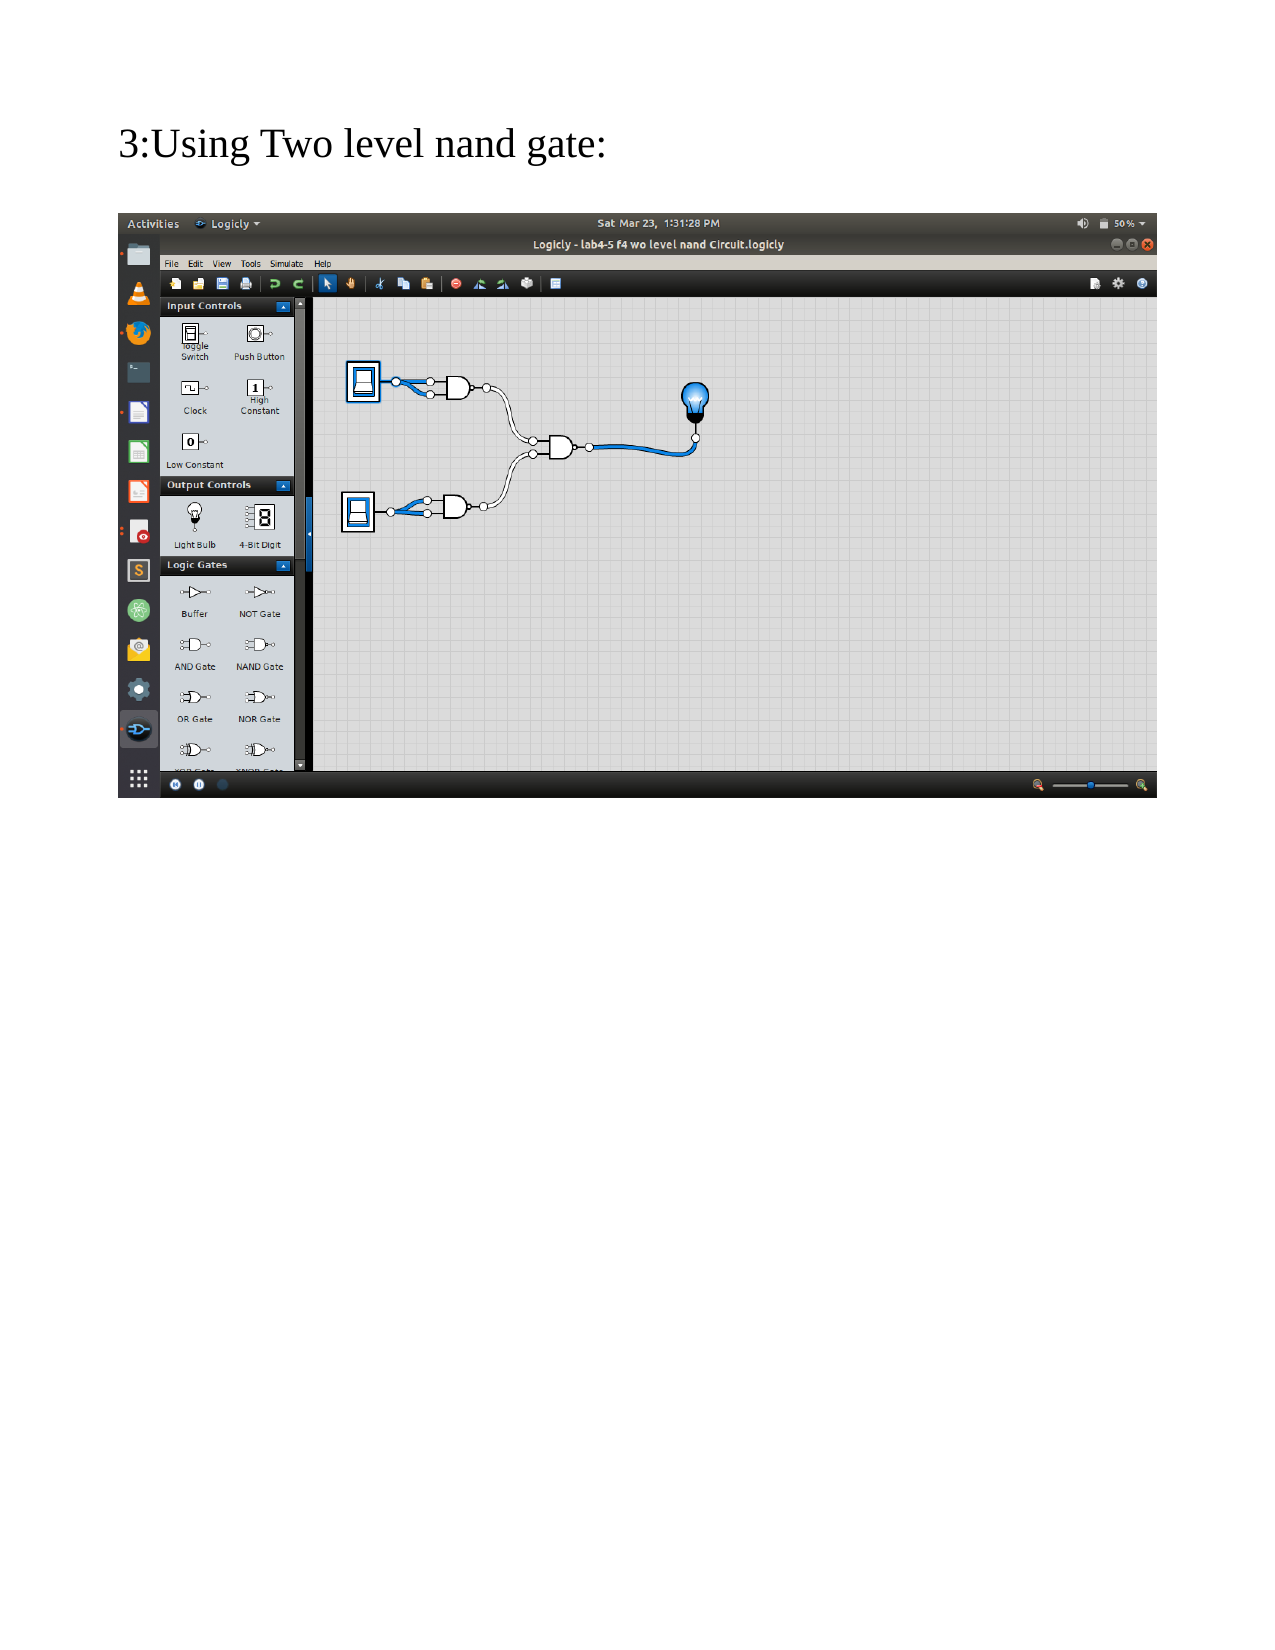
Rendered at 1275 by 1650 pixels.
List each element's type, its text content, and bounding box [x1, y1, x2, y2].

picture [118, 213, 1157, 798]
text 3:Using Two level nand gate: [118, 118, 1157, 166]
